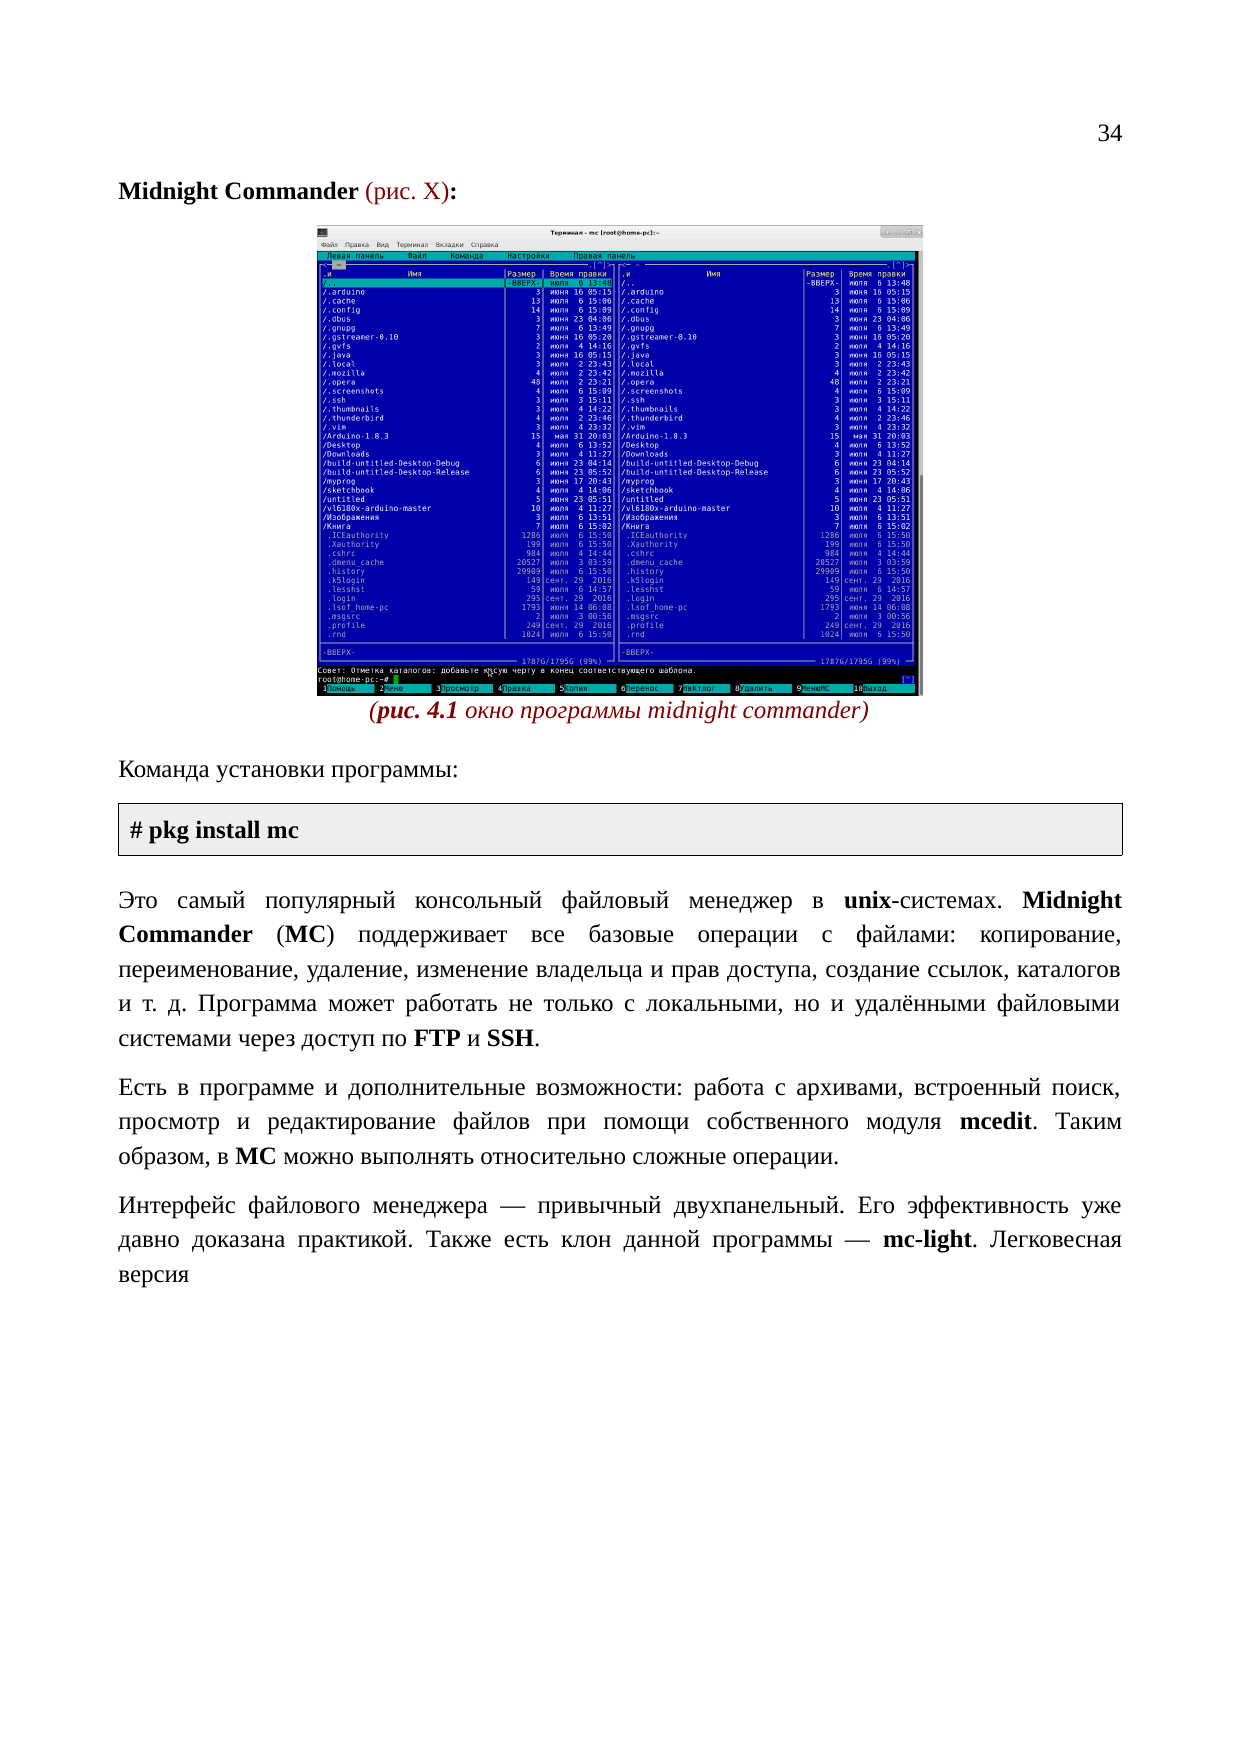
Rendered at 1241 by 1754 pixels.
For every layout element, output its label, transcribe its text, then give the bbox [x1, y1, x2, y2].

text Есть в программе и дополнительные возможности: работа с архивами, встроенный поиск, просмотр и редактирование файлов при помощи собственного модуля mcedit. Таким образом, в MC можно выполнять относительно сложные операции. [118, 1072, 1122, 1169]
text Это самый популярный консольный файловый менеджер в unix-системах. Midnight Commander (MC) поддерживает все базовые операции с файлами: копирование, переименование, удаление, изменение владельца и прав доступа, создание ссылок, каталогов и т. д. Программа может работать не только с локальными, но и удалёнными файловыми системами через доступ по FTP и SSH. [118, 885, 1122, 1052]
text # pkg install mc [119, 804, 1122, 855]
text Midnight Commander (рис. Х): [118, 176, 1122, 205]
text Интерфейс файлового менеджера — привычный двухпанельный. Его эффективность уже давно доказана практикой. Также есть клон данной программы — mc-light. Легковесная версия [118, 1190, 1122, 1288]
text (рис. 4.1 окно программы midnight commander) [118, 225, 1122, 724]
picture [317, 225, 924, 696]
text Команда установки программы: [118, 754, 1122, 783]
